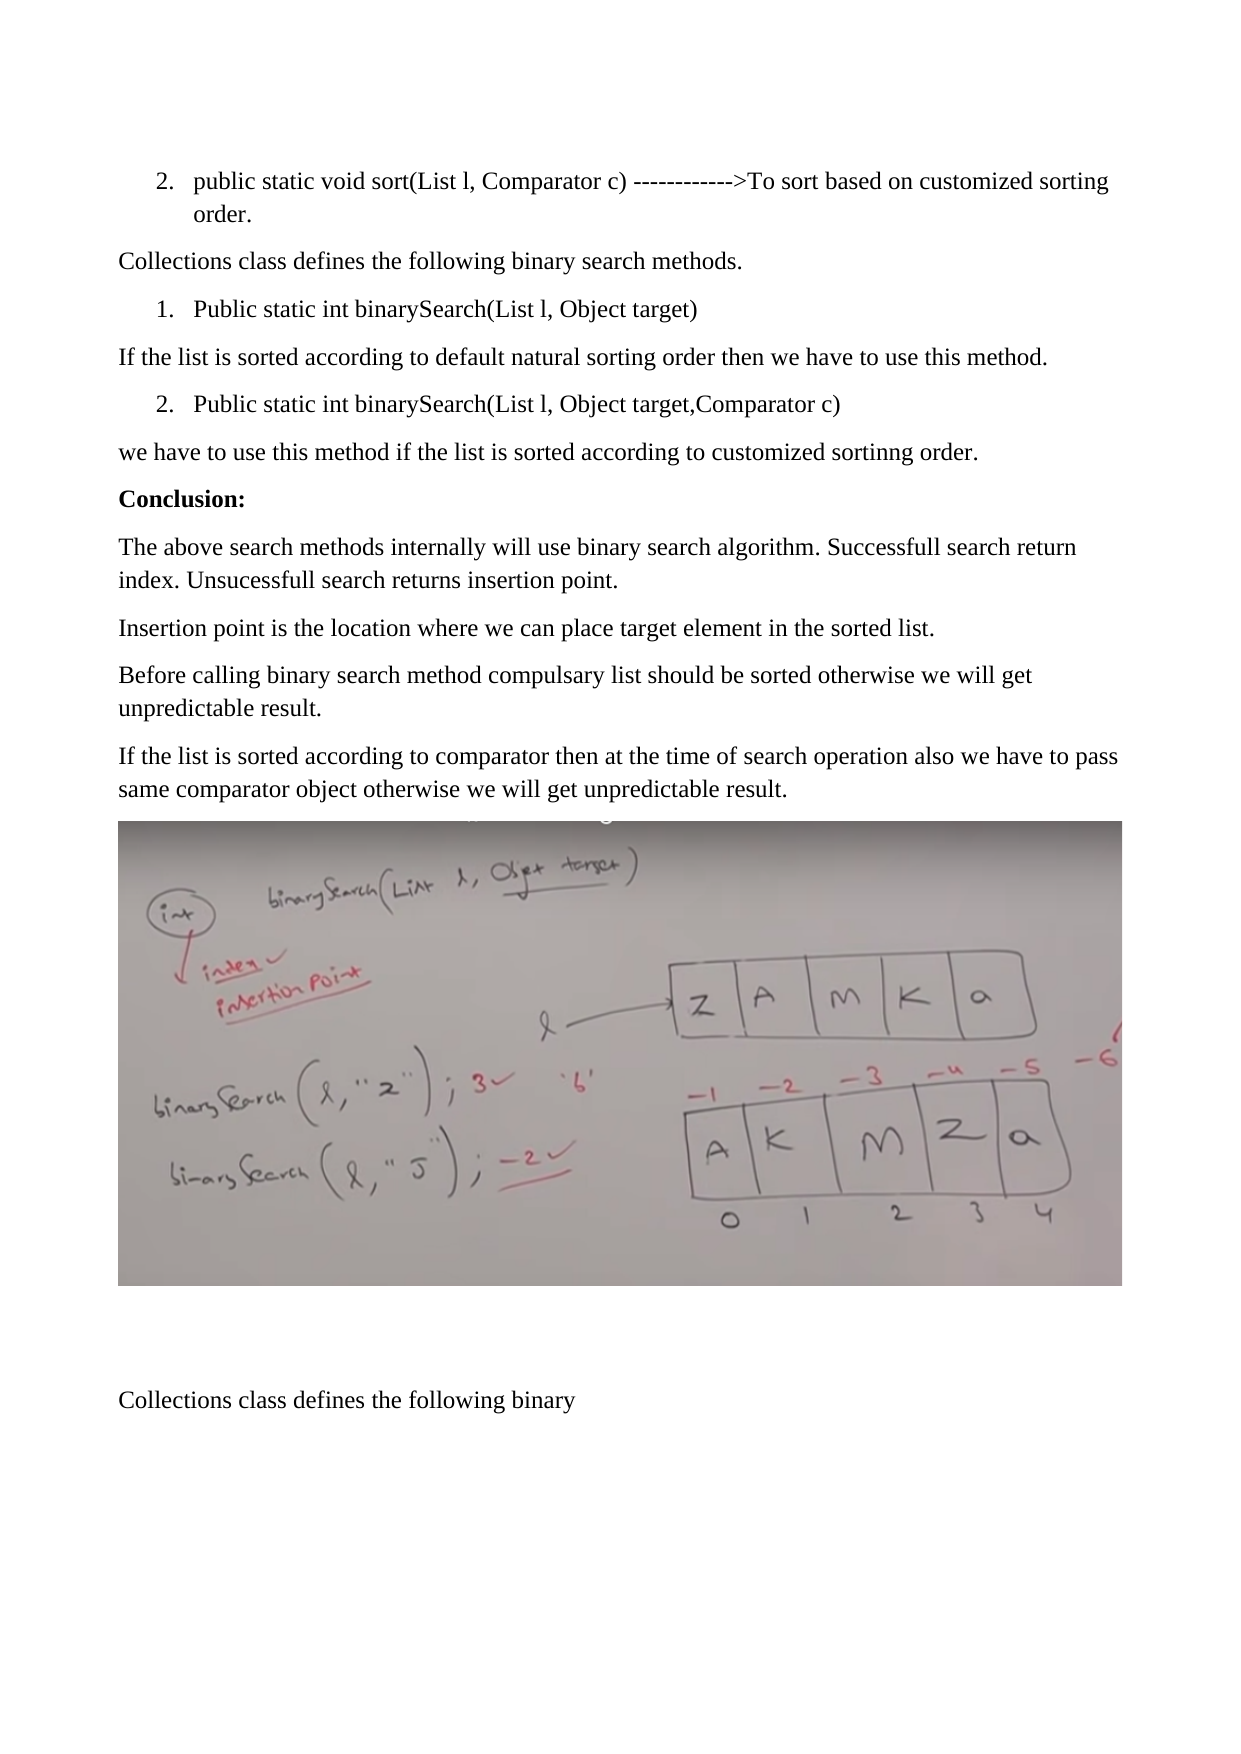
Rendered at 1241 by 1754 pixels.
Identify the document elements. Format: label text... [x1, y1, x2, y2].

text Conclusion: [118, 484, 1122, 513]
list Public static int binarySearch(List l, Object target) [156, 294, 1122, 323]
text If the list is sorted according to default natural sorting order then we have to use this method. [118, 342, 1122, 370]
text Collections class defines the following binary search methods. [118, 246, 1122, 275]
picture [118, 821, 1123, 1286]
list Public static int binarySearch(List l, Object target,Comparator c) [156, 389, 1122, 418]
text we have to use this method if the list is sorted according to customized sortinng order. [118, 437, 1122, 466]
text Before calling binary search method compulsary list should be sorted otherwise we will get unpredictable result. [118, 660, 1122, 722]
text The above search methods internally will use binary search algorithm. Successfull search return index. Unsucessfull search returns insertion point. [118, 532, 1122, 594]
text Insertion point is the location where we can place target element in the sorted list. [118, 613, 1122, 641]
list public static void sort(List l, Comparator c) ------------>To sort based on customized sorting order. [156, 166, 1122, 227]
text Collections class defines the following binary [118, 1385, 1122, 1413]
text If the list is sorted according to comparator then at the time of search operation also we have to pass same comparator object otherwise we will get unpredictable result. [118, 741, 1122, 803]
